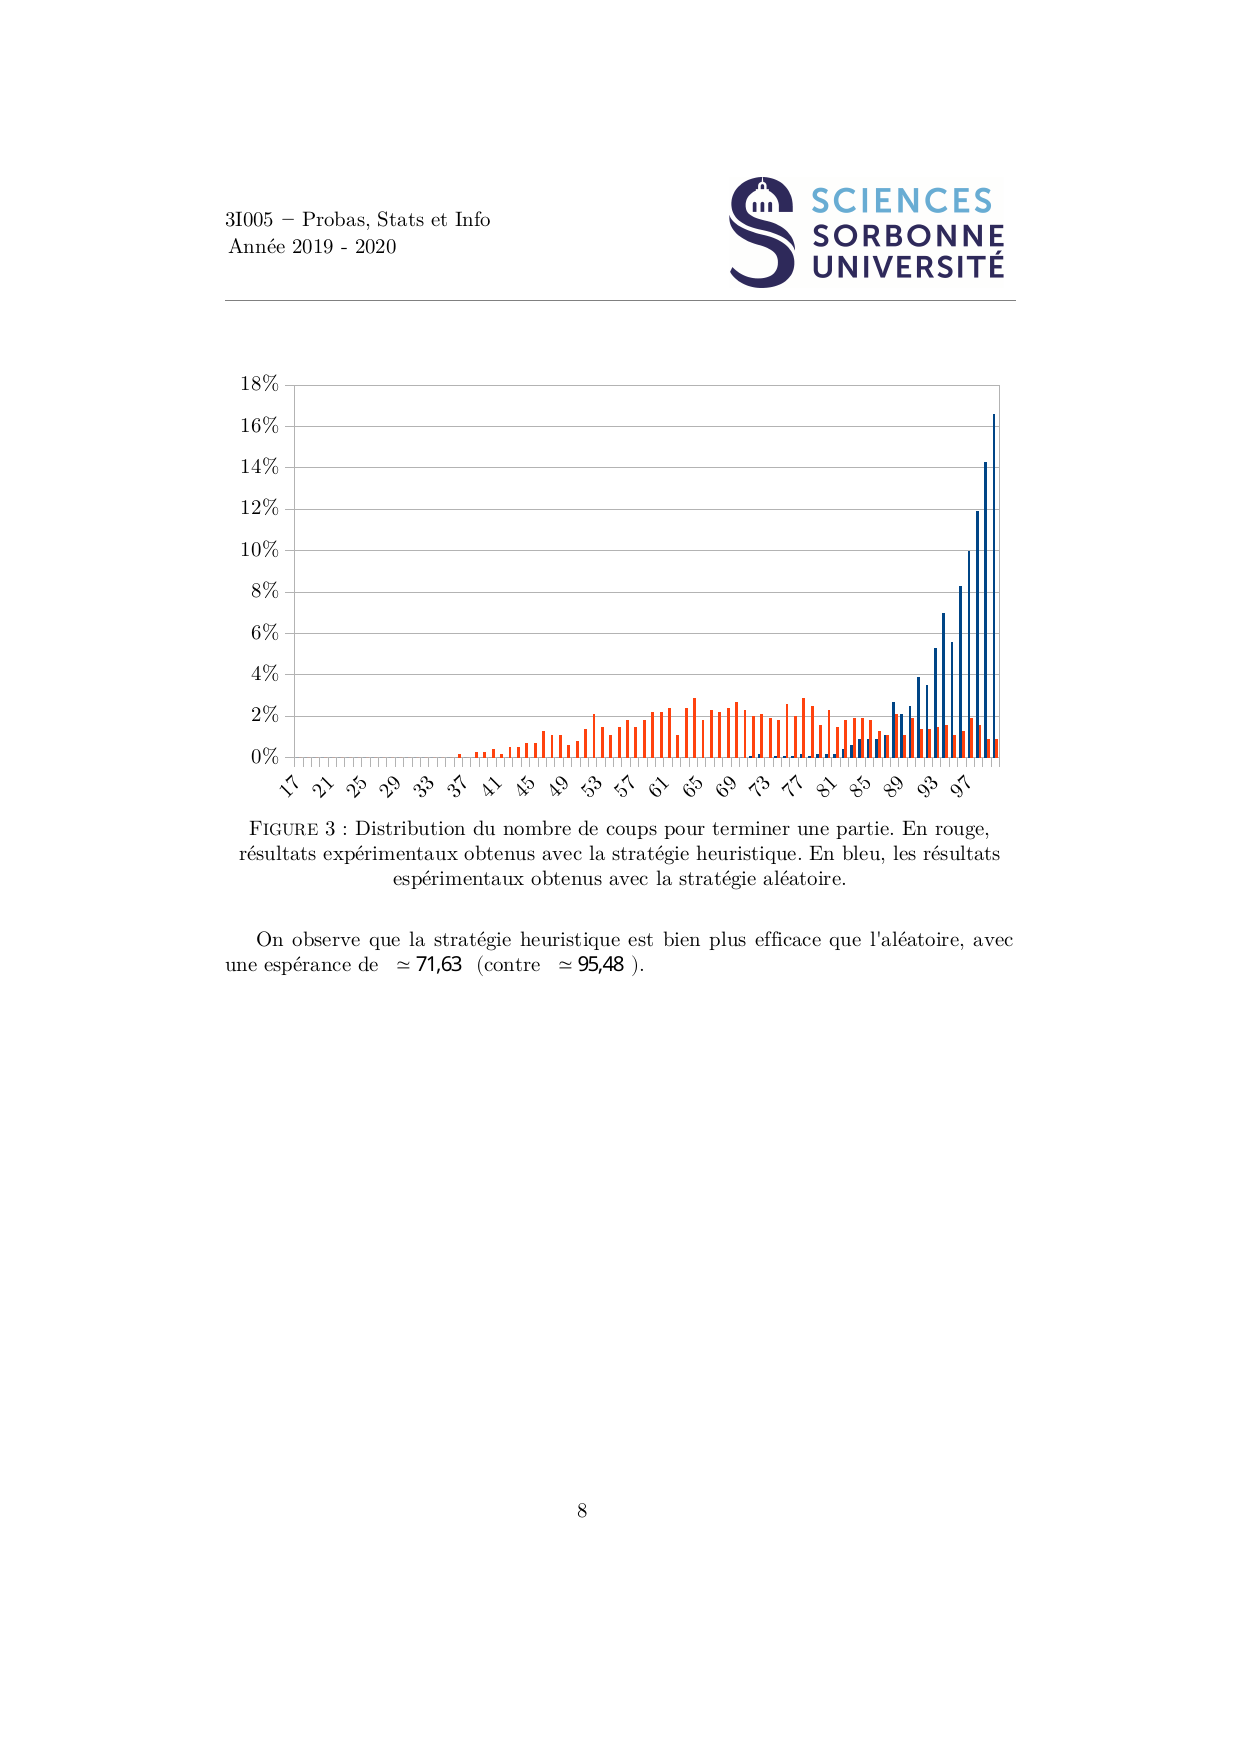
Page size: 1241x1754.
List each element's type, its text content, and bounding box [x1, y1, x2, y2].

text On observe que la stratégie heuristique est bien plus efficace que l'aléatoire, avec une espérance de (contre ). [225, 889, 1016, 977]
picture [729, 177, 1004, 288]
text Figure 3 : Distribution du nombre de coups pour terminer une partie. En rouge, résultats expérimentaux obtenus avec la stratégie heuristique. En bleu, les résultats espérimentaux obtenus avec la stratégie aléatoire. [225, 812, 1016, 889]
